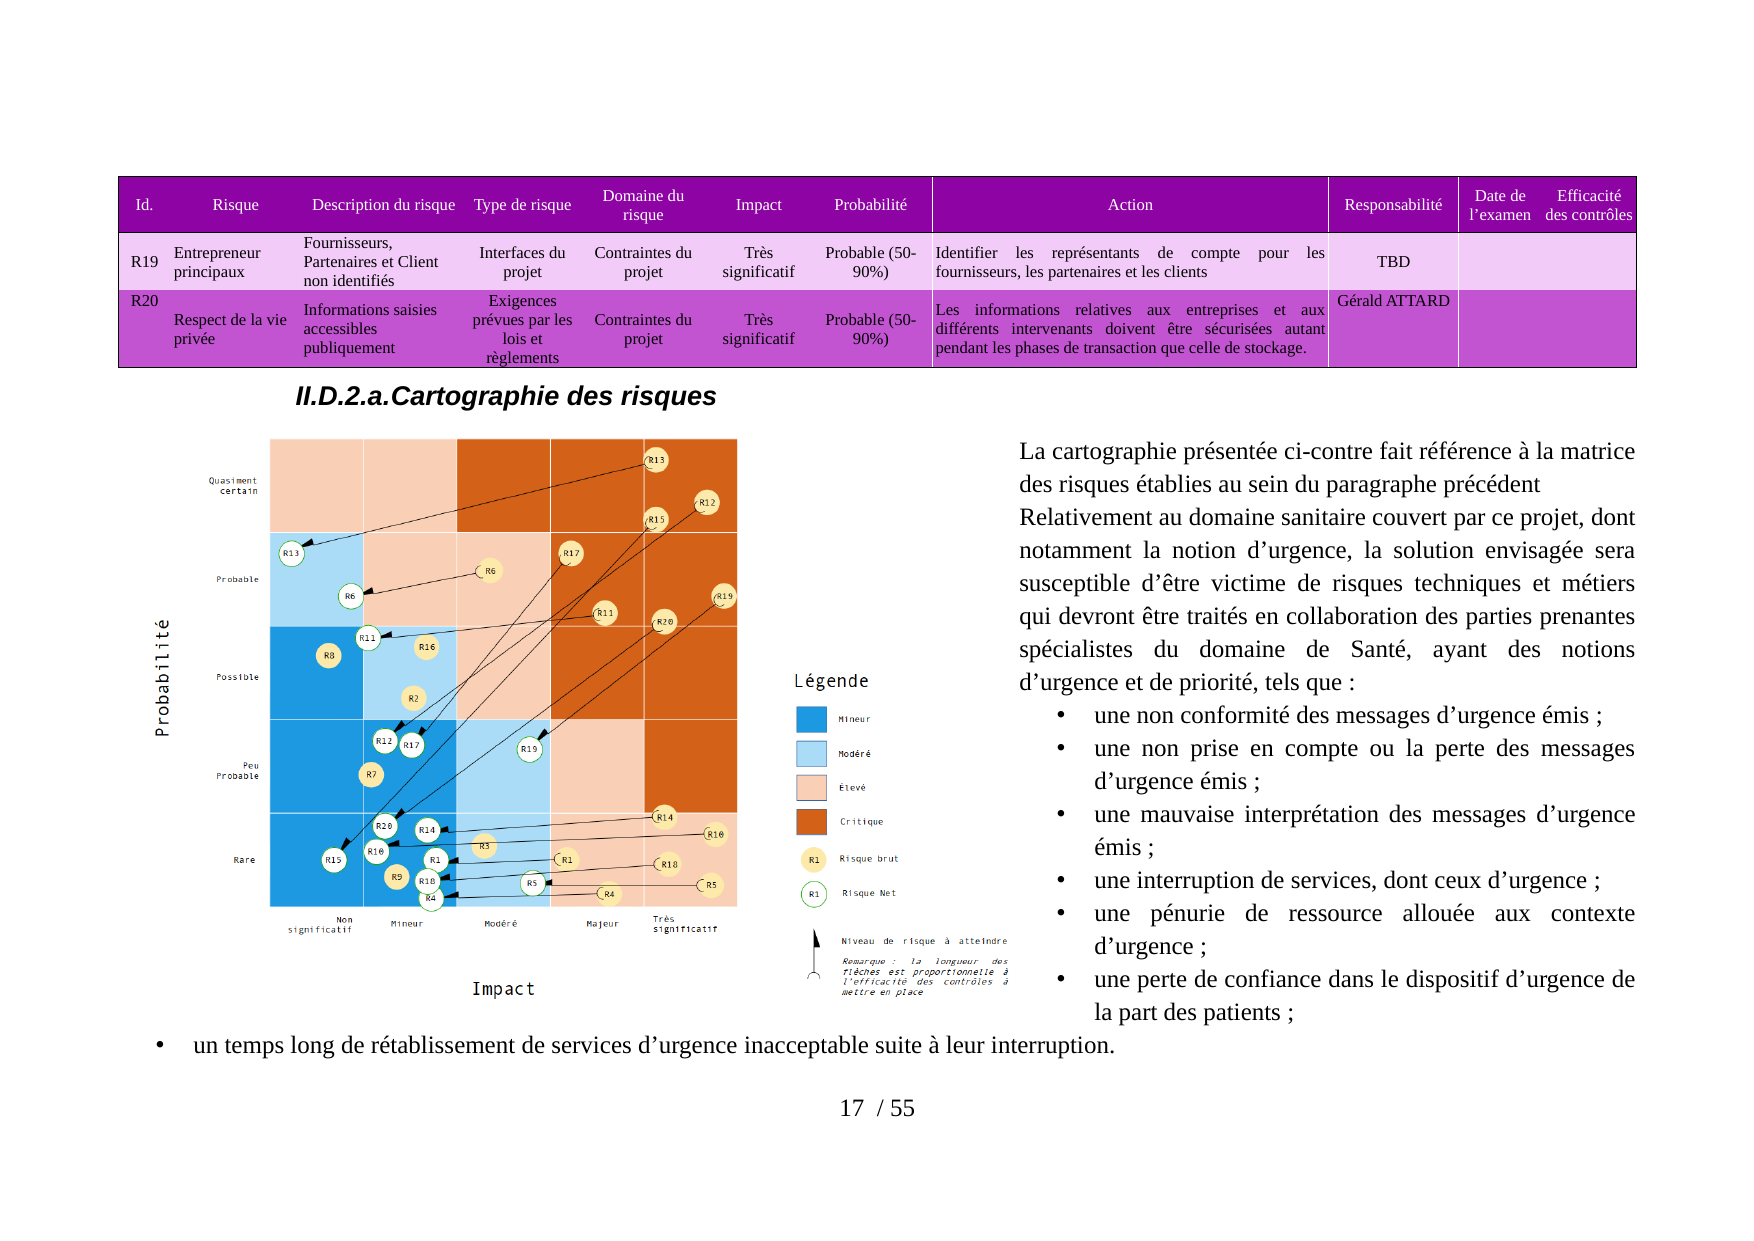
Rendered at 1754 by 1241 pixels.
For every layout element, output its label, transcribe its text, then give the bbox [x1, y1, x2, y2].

text Relativement au domaine sanitaire couvert par ce projet, dont notamment la notion d’urgence, la solution envisagée sera susceptible d’être victime de risques techniques et métiers qui devront être traités en collaboration des parties prenantes spécialistes du domaine de Santé, ayant des notions d’urgence et de priorité, tels que : [1019, 502, 1636, 696]
table_header Description du risque [300, 177, 467, 232]
text La cartographie présentée ci-contre fait référence à la matrice des risques établies au sein du paragraphe précédent [1019, 436, 1636, 497]
table_cell Informations saisies accessibles publiquement [300, 290, 467, 367]
list un temps long de rétablissement de services d’urgence inacceptable suite à leur interruption. [156, 1030, 1636, 1059]
table_header Action [933, 177, 1328, 232]
table_cell R20 [119, 290, 171, 367]
picture [139, 429, 1019, 1005]
list une pénurie de ressource allouée aux contexte d’urgence ; [1019, 898, 1636, 960]
table_cell [1459, 290, 1542, 367]
table_cell Contraintes du projet [578, 233, 708, 290]
table_header Impact [708, 177, 809, 232]
table_cell R19 [119, 233, 171, 290]
table_cell Très significatif [708, 233, 809, 290]
list une mauvaise interprétation des messages d’urgence émis ; [1019, 799, 1636, 861]
table_header Type de risque [467, 177, 578, 232]
table_cell Les informations relatives aux entreprises et aux différents intervenants doivent être sécurisées autant pendant les phases de transaction que celle de stockage. [933, 290, 1328, 367]
table_cell Interfaces du projet [467, 233, 578, 290]
table_cell Exigences prévues par les lois et règlements [467, 290, 578, 367]
table_header Probabilité [809, 177, 932, 232]
list une interruption de services, dont ceux d’urgence ; [1019, 865, 1636, 894]
table_cell Entrepreneur principaux [171, 233, 300, 290]
list une non prise en compte ou la perte des messages d’urgence émis ; [1019, 733, 1636, 795]
table_header Domaine du risque [578, 177, 708, 232]
table_cell [1542, 290, 1636, 367]
subtitle Cartographie des risques [118, 380, 1636, 411]
table_cell Identifier les représentants de compte pour les fournisseurs, les partenaires et les clients [933, 233, 1328, 290]
table_cell [1542, 233, 1636, 290]
table_cell Gérald ATTARD [1329, 290, 1458, 367]
table_cell Probable (50-90%) [809, 233, 932, 290]
list une non conformité des messages d’urgence émis ; [1019, 700, 1636, 729]
table_cell Probable (50-90%) [809, 290, 932, 367]
table_cell Contraintes du projet [578, 290, 708, 367]
table_cell Très significatif [708, 290, 809, 367]
table_header Risque [171, 177, 300, 232]
list une perte de confiance dans le dispositif d’urgence de la part des patients ; [156, 964, 1636, 1026]
table_cell [1459, 233, 1542, 290]
table_cell Respect de la vie privée [171, 290, 300, 367]
table_cell Fournisseurs, Partenaires et Client non identifiés [300, 233, 467, 290]
table_header Id. [119, 177, 171, 232]
table_cell TBD [1329, 233, 1458, 290]
table_header Responsabilité [1329, 177, 1458, 232]
table_header Date de l’examen [1459, 177, 1542, 232]
table_header Efficacité des contrôles [1542, 177, 1636, 232]
